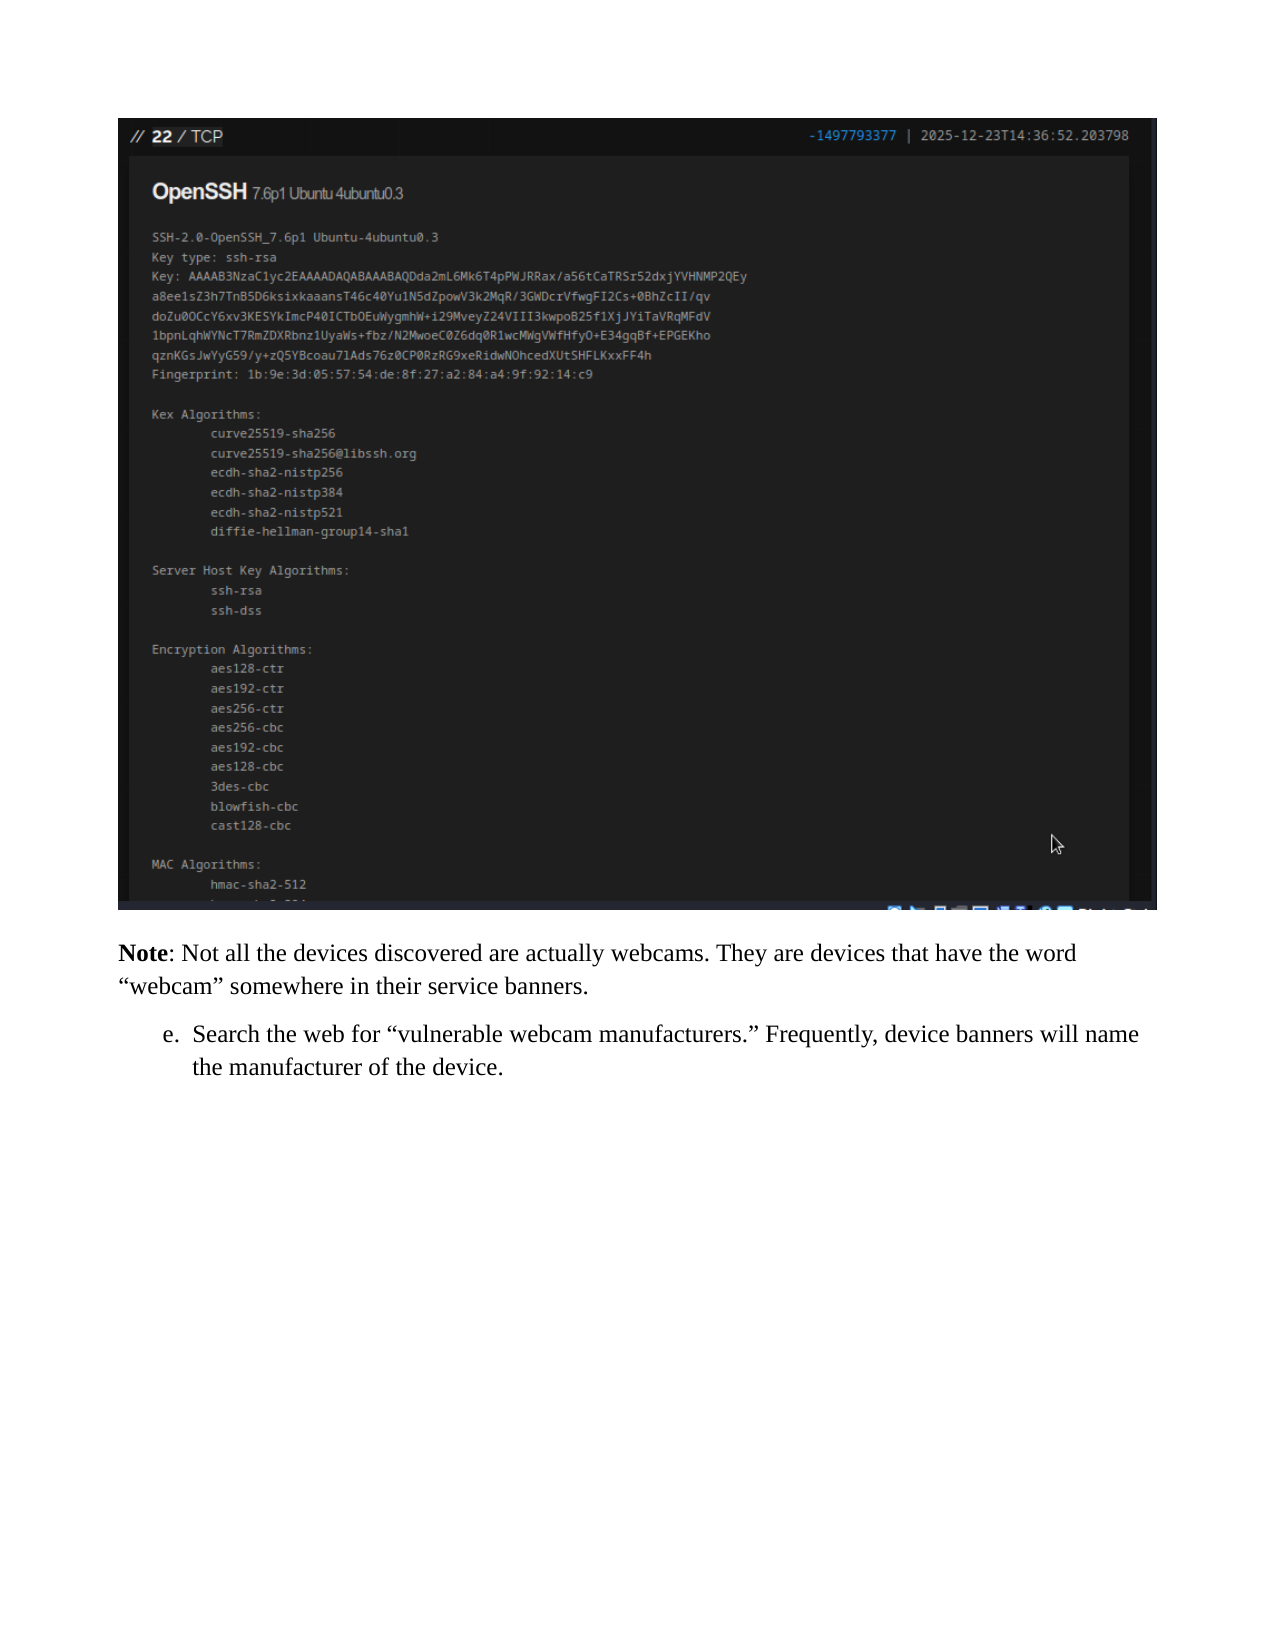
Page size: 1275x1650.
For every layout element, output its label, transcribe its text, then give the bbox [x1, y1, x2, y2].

list Search the web for “vulnerable webcam manufacturers.” Frequently, device banners will name the manufacturer of the device. [162, 1019, 1157, 1081]
text Note: Not all the devices discovered are actually webcams. They are devices that have the word “webcam” somewhere in their service banners. [118, 938, 1157, 1000]
picture [118, 118, 1157, 910]
